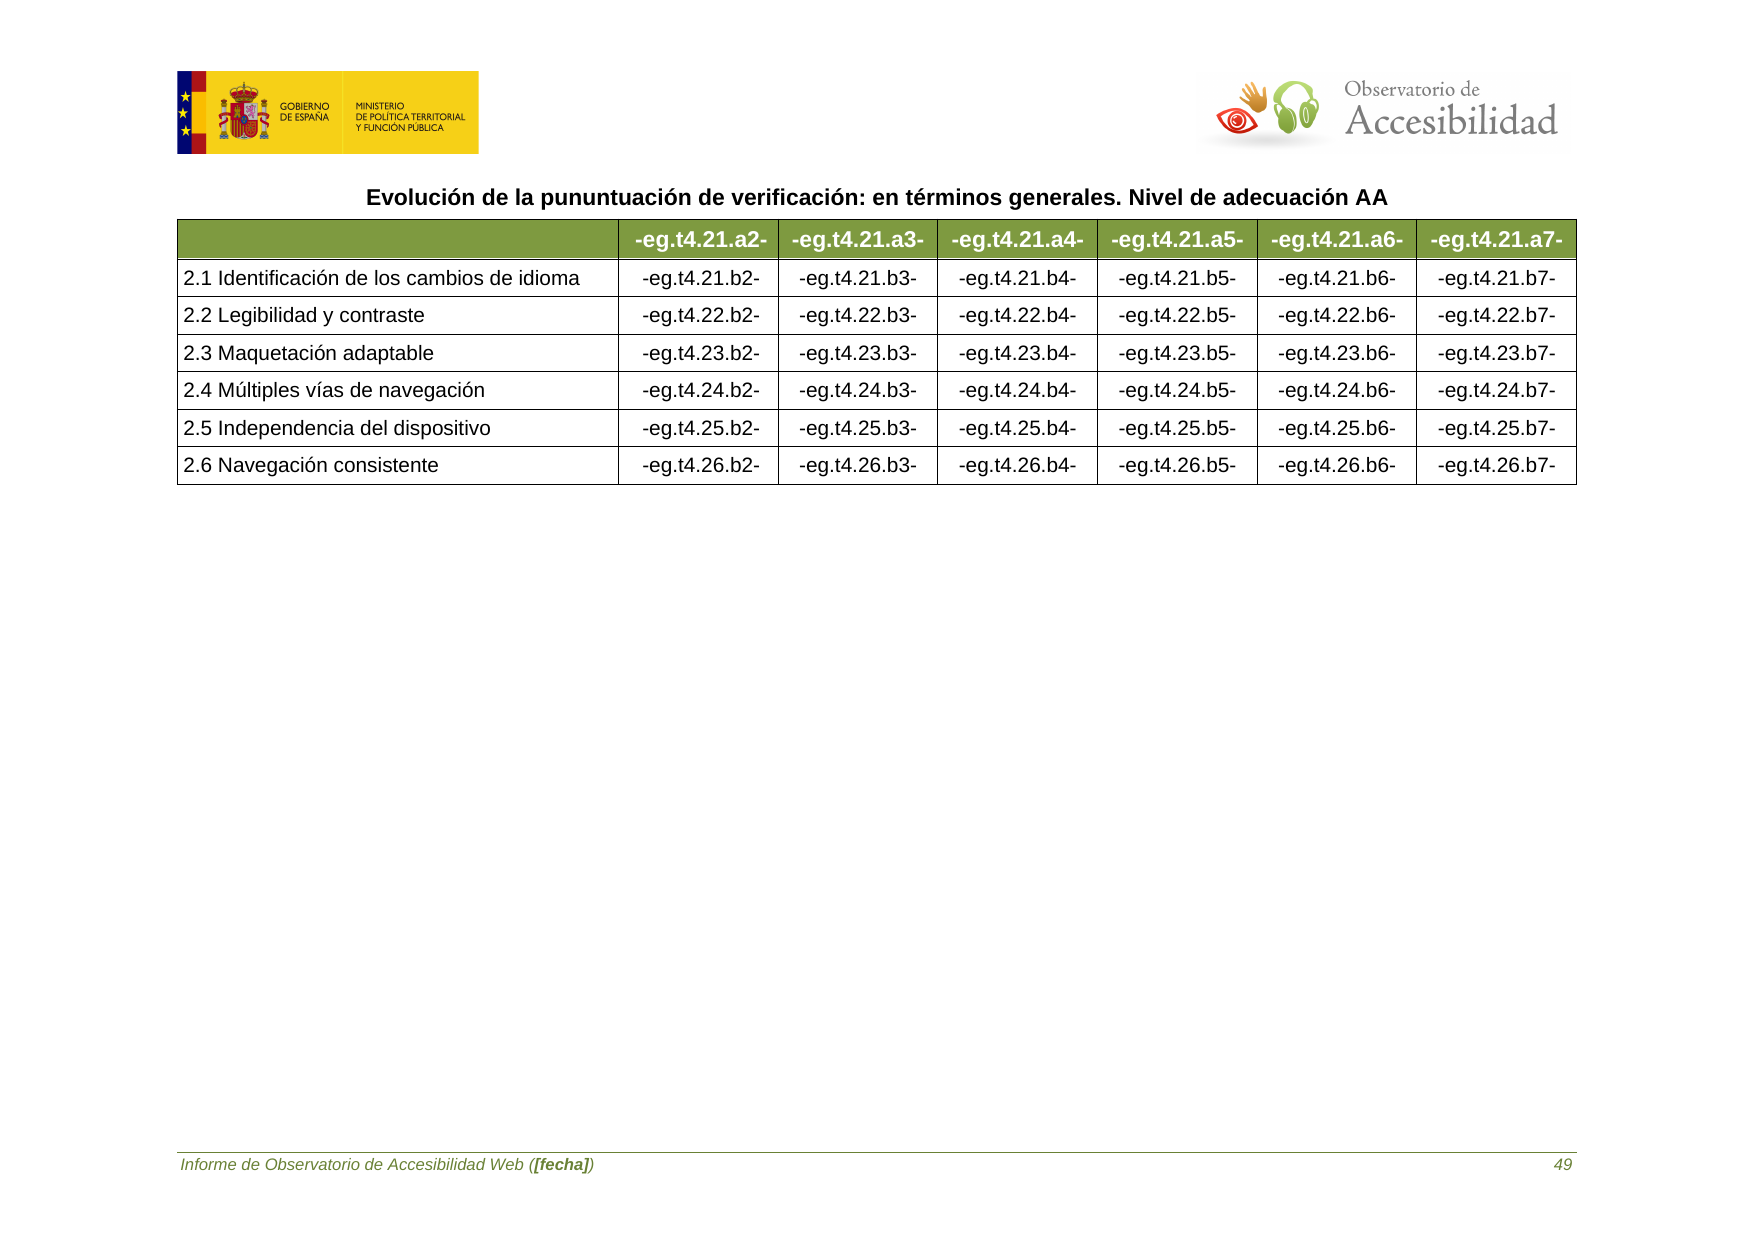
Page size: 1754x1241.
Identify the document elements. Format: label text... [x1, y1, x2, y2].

table_cell -eg.t4.21.b6- [1258, 260, 1416, 296]
table_cell -eg.t4.26.b3- [779, 447, 937, 483]
table_cell -eg.t4.25.b2- [619, 410, 778, 446]
table_cell 2.3 Maquetación adaptable [178, 335, 618, 371]
table_cell -eg.t4.24.b2- [619, 372, 778, 408]
table_cell -eg.t4.23.b5- [1098, 335, 1257, 371]
table_cell -eg.t4.23.b3- [779, 335, 937, 371]
table_cell -eg.t4.26.b4- [938, 447, 1097, 483]
table_cell -eg.t4.21.b2- [619, 260, 778, 296]
table_header -eg.t4.21.a2- [619, 220, 778, 258]
table_cell -eg.t4.26.b5- [1098, 447, 1257, 483]
table_header -eg.t4.21.a7- [1417, 220, 1576, 258]
table_header -eg.t4.21.a3- [779, 220, 937, 258]
table_cell -eg.t4.21.b7- [1417, 260, 1576, 296]
table_cell -eg.t4.25.b5- [1098, 410, 1257, 446]
table_cell -eg.t4.22.b2- [619, 297, 778, 333]
table_cell -eg.t4.25.b4- [938, 410, 1097, 446]
table_cell -eg.t4.22.b4- [938, 297, 1097, 333]
table_cell -eg.t4.22.b6- [1258, 297, 1416, 333]
table_cell -eg.t4.23.b7- [1417, 335, 1576, 371]
table_header [178, 220, 618, 258]
table_cell -eg.t4.23.b2- [619, 335, 778, 371]
table_cell -eg.t4.24.b7- [1417, 372, 1576, 408]
table_cell -eg.t4.21.b3- [779, 260, 937, 296]
table_cell -eg.t4.26.b2- [619, 447, 778, 483]
table_header -eg.t4.21.a4- [938, 220, 1097, 258]
table_cell -eg.t4.25.b3- [779, 410, 937, 446]
table_cell -eg.t4.21.b4- [938, 260, 1097, 296]
picture [1196, 72, 1572, 154]
table_cell -eg.t4.24.b3- [779, 372, 937, 408]
table_cell -eg.t4.24.b6- [1258, 372, 1416, 408]
table_cell -eg.t4.23.b4- [938, 335, 1097, 371]
table_cell 2.6 Navegación consistente [178, 447, 618, 483]
table_cell 2.4 Múltiples vías de navegación [178, 372, 618, 408]
table_header -eg.t4.21.a6- [1258, 220, 1416, 258]
table_header -eg.t4.21.a5- [1098, 220, 1257, 258]
table_cell -eg.t4.26.b7- [1417, 447, 1576, 483]
table_cell -eg.t4.21.b5- [1098, 260, 1257, 296]
table_cell -eg.t4.26.b6- [1258, 447, 1416, 483]
table_cell 2.5 Independencia del dispositivo [178, 410, 618, 446]
table_cell -eg.t4.22.b5- [1098, 297, 1257, 333]
table_cell -eg.t4.22.b3- [779, 297, 937, 333]
table_cell -eg.t4.25.b7- [1417, 410, 1576, 446]
table_cell -eg.t4.23.b6- [1258, 335, 1416, 371]
table_cell -eg.t4.24.b5- [1098, 372, 1257, 408]
table_cell -eg.t4.25.b6- [1258, 410, 1416, 446]
table_cell 2.1 Identificación de los cambios de idioma [178, 260, 618, 296]
table_cell -eg.t4.22.b7- [1417, 297, 1576, 333]
table_cell -eg.t4.24.b4- [938, 372, 1097, 408]
picture [177, 71, 479, 154]
table_cell 2.2 Legibilidad y contraste [178, 297, 618, 333]
text Evolución de la pununtuación de verificación: en términos generales. Nivel de adecuación AA [177, 184, 1577, 211]
